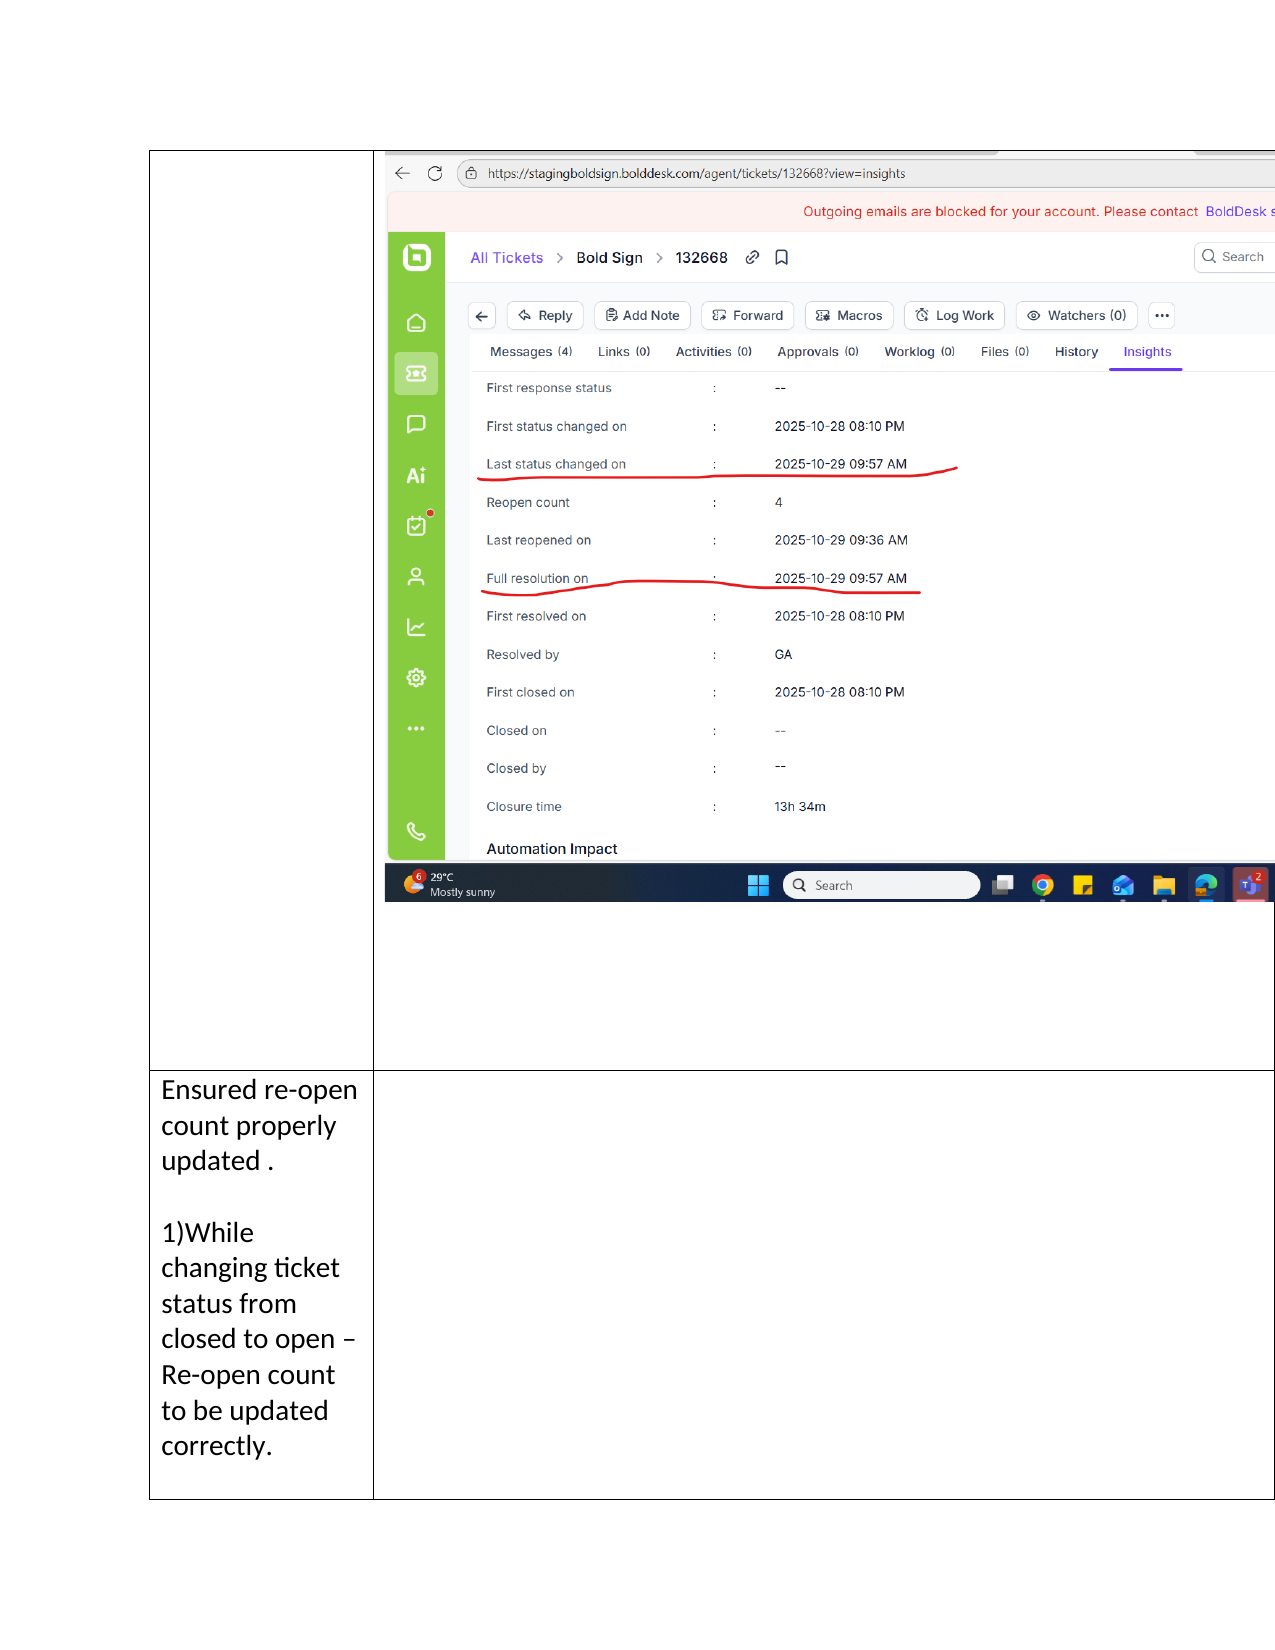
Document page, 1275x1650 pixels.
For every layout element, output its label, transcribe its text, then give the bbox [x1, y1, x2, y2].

table_cell [374, 1071, 1274, 1499]
table_cell Ensured re-open count properly updated . 1)While changing ticket status from closed to open – Re-open count to be updated correctly. [150, 1071, 373, 1499]
table_cell [374, 151, 1274, 1070]
table_cell [150, 151, 373, 1070]
